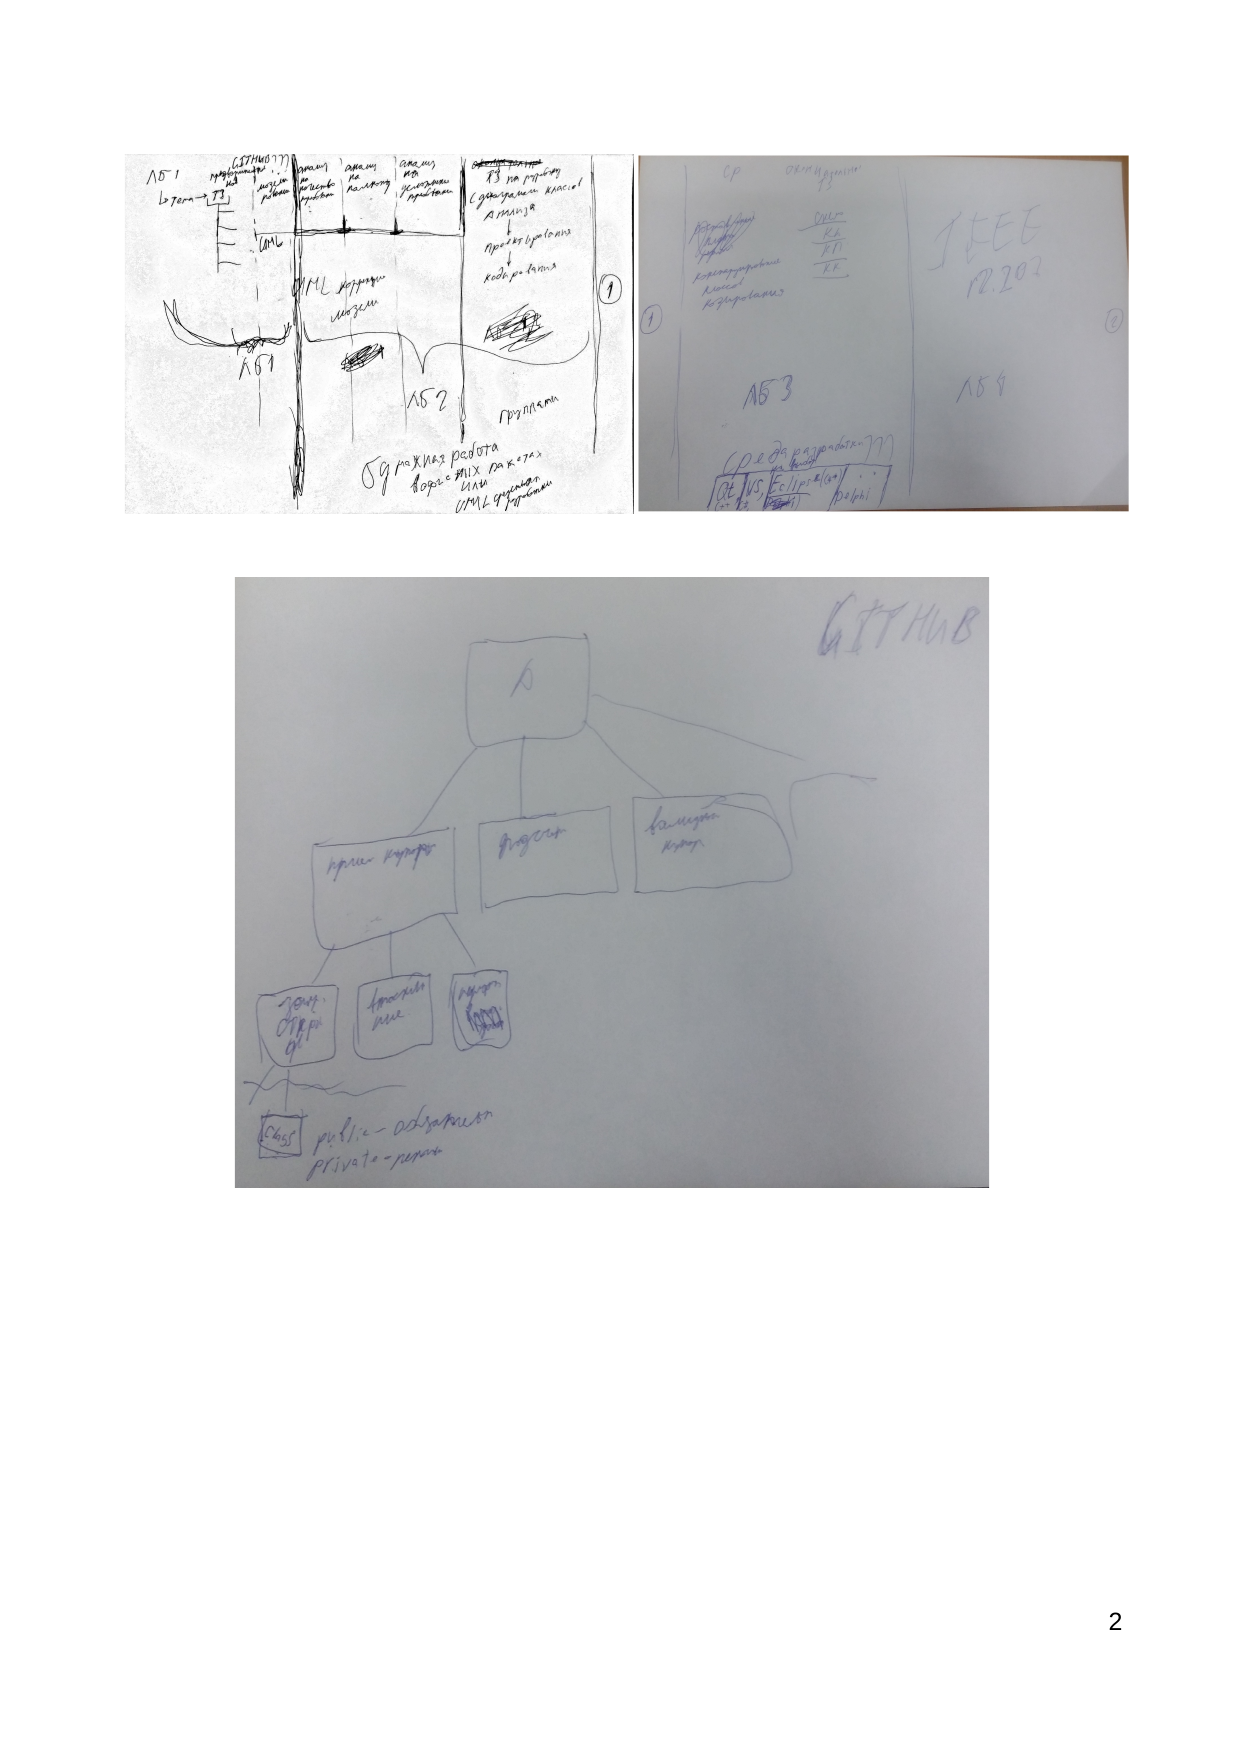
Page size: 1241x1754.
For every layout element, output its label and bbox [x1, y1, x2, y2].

picture [124, 154, 1129, 514]
picture [234, 577, 990, 1188]
